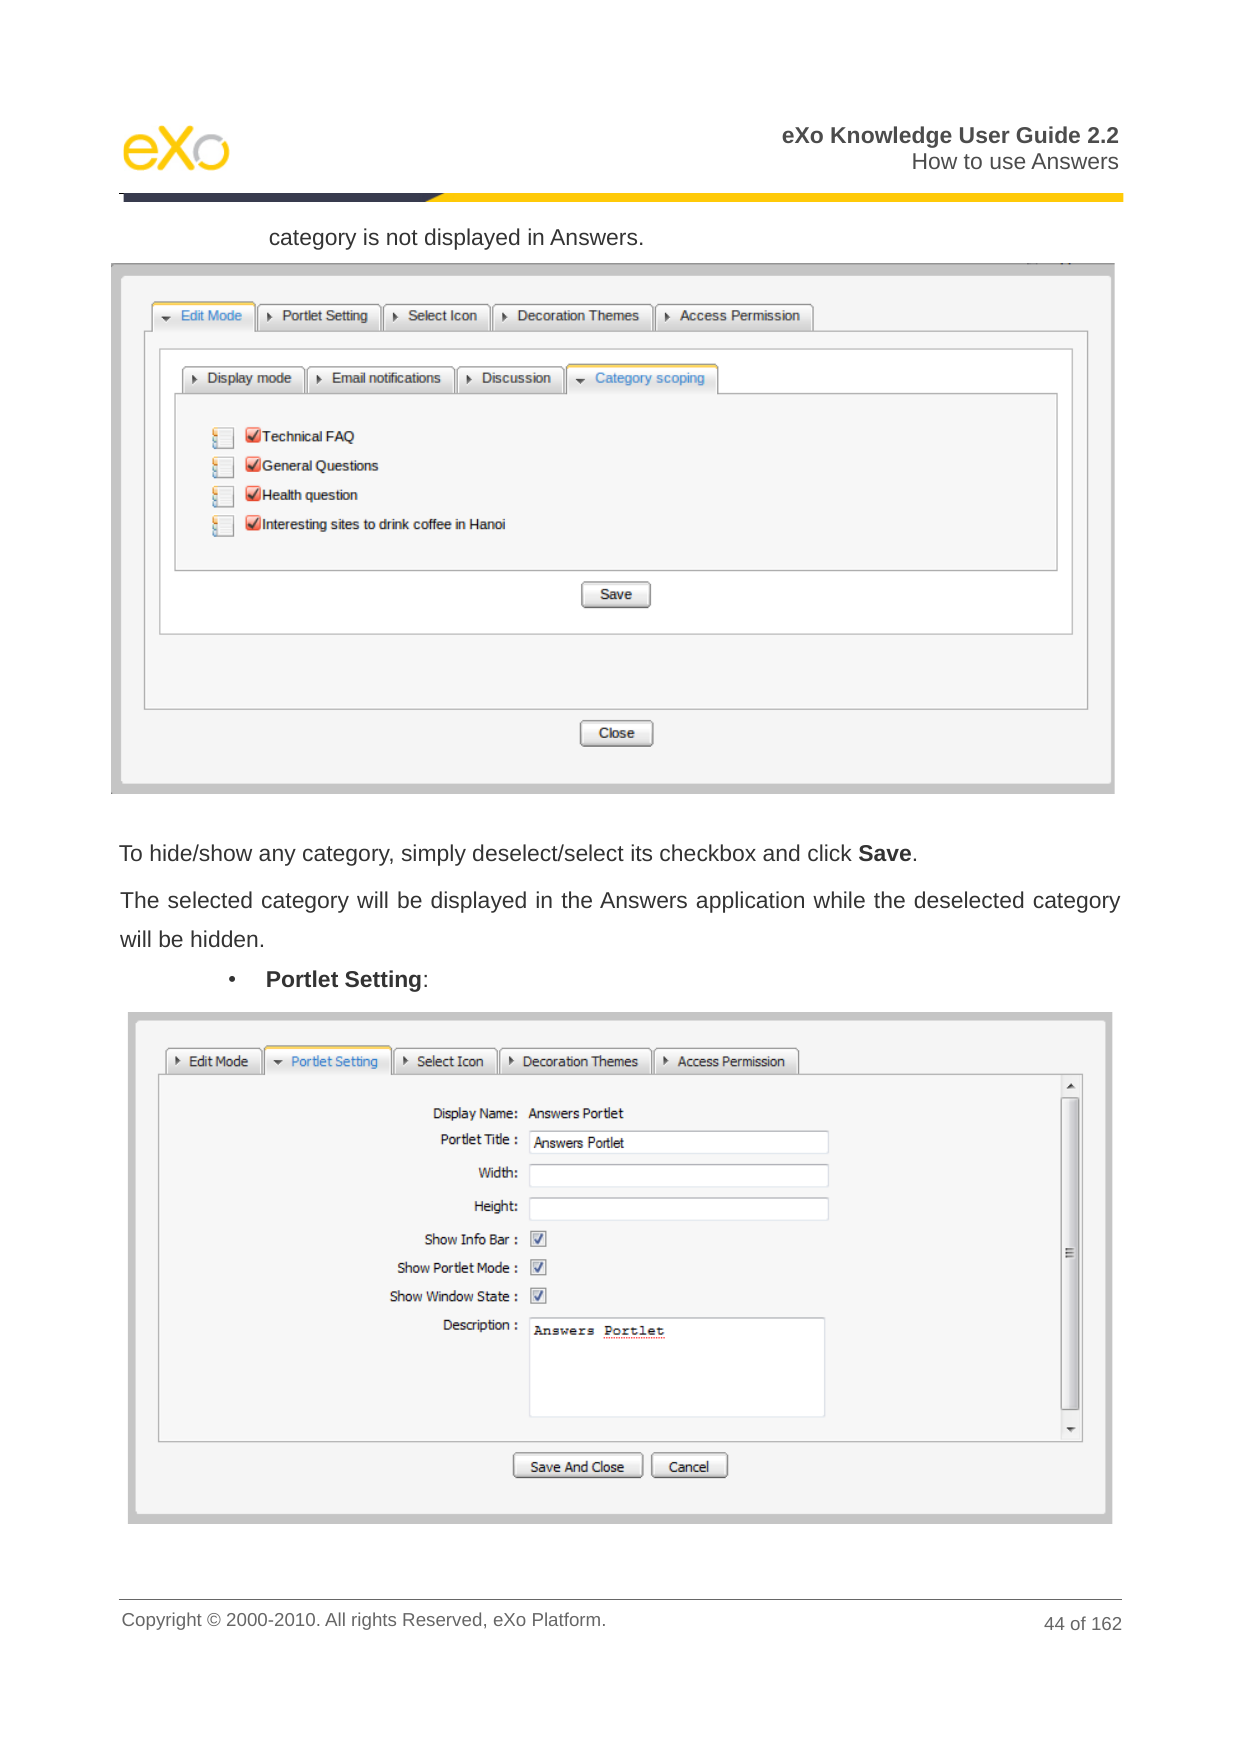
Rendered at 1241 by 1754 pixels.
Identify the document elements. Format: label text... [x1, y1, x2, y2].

list Portlet Setting: [228, 966, 1122, 992]
text To hide/show any category, simply deselect/select its checkbox and click Save. [118, 840, 1122, 866]
list category is not displayed in Answers. [231, 223, 1122, 250]
picture [123, 125, 230, 171]
picture [111, 263, 1115, 794]
picture [123, 193, 1124, 202]
list The selected category will be displayed in the Answers application while the deselected category will be hidden. [82, 887, 1122, 952]
picture [127, 1012, 1113, 1524]
